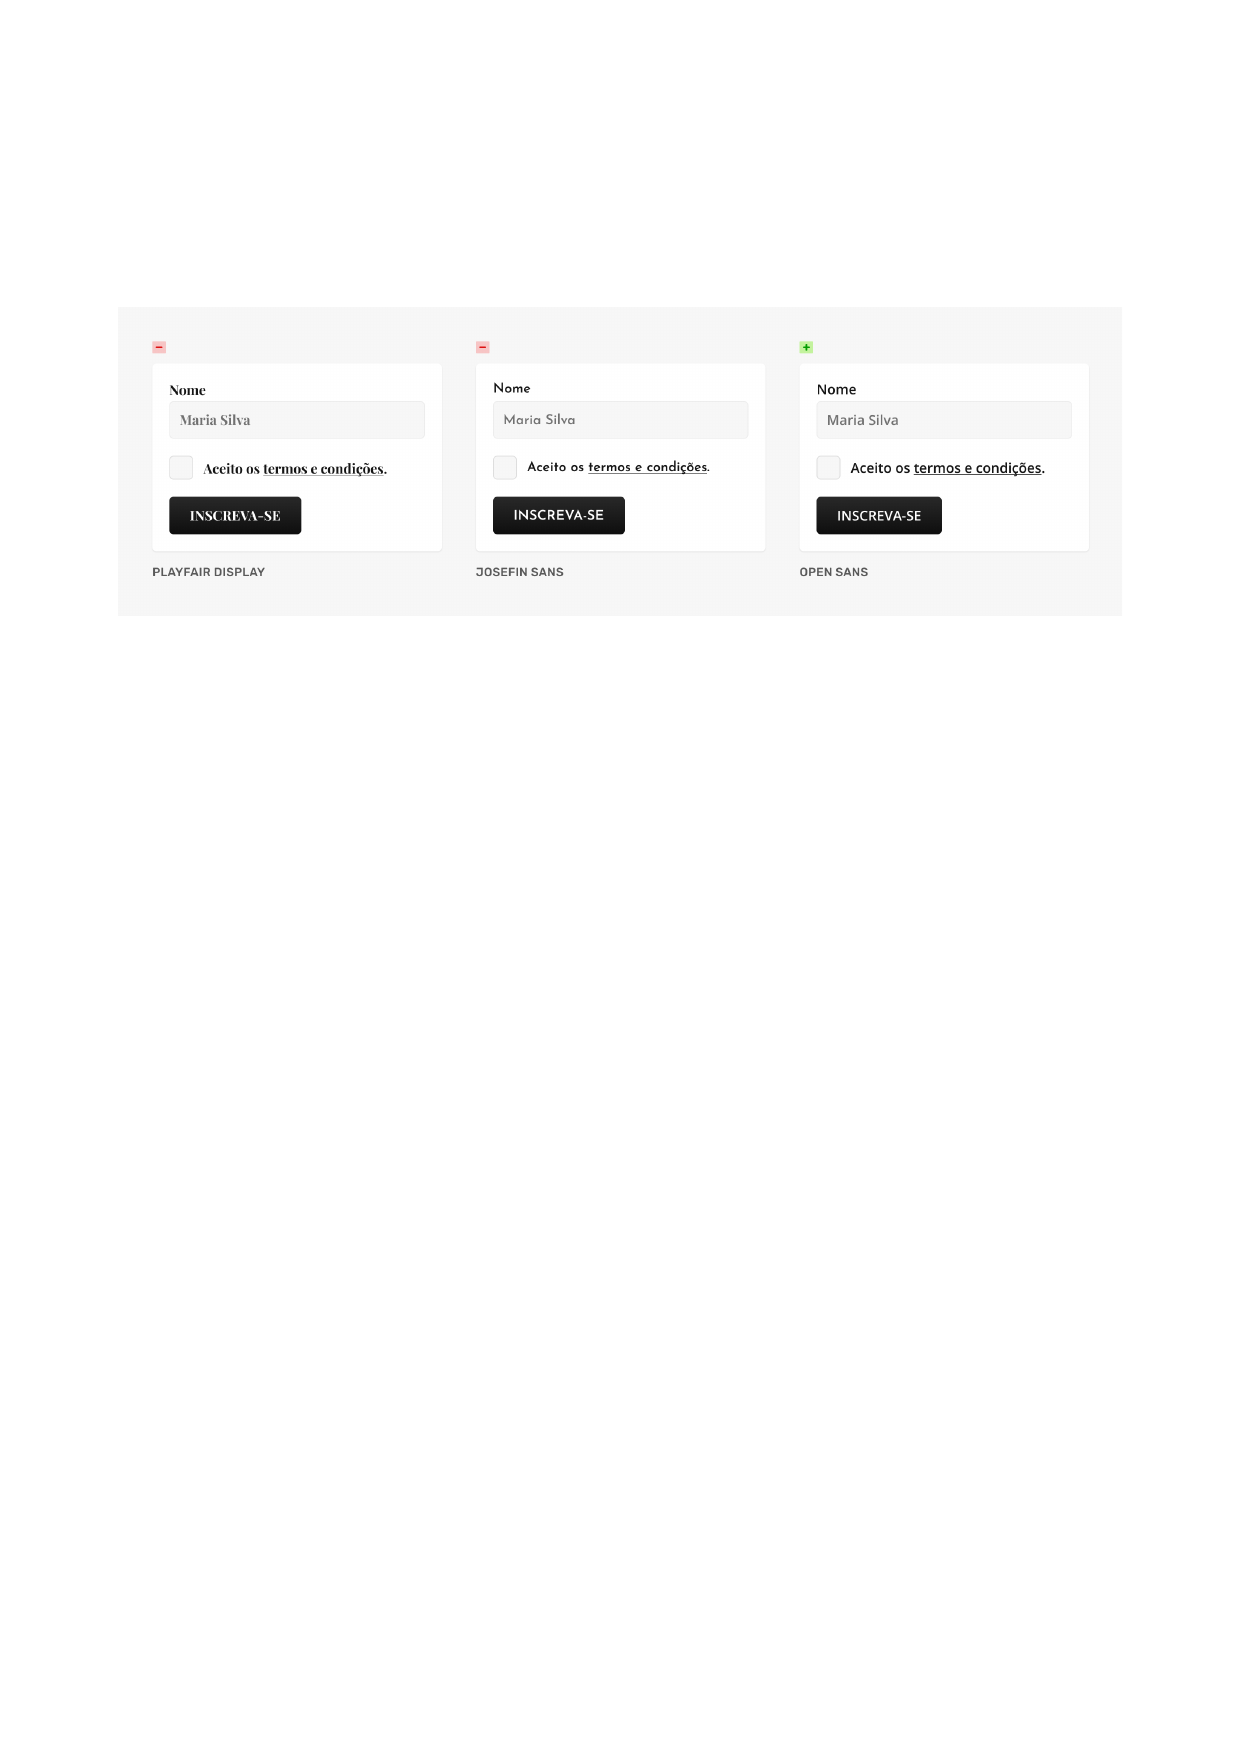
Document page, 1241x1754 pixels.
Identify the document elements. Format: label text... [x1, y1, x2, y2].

list Arial, Roboto Slab, Open Sans, Alegreya [118, 1352, 1122, 1390]
list Não teste a fonte em um contexto isolado. Crie diversos componentes e troque todas as fontes de uma vez para verificar como a mesma impacta no todo. [118, 194, 1122, 269]
list Serifadas e sem serifas funcionam para o corpo de texto. [118, 974, 1122, 1012]
text A escolha depende do estilo do site. [118, 1012, 1122, 1049]
list Quanto mais familiar a tipografia for, maior facilidade o usuário terá para ler. [118, 1125, 1122, 1163]
list a) Leiturabilidade [118, 936, 1122, 974]
list d) Sugestões [118, 1314, 1122, 1352]
list b) Familiar [118, 1087, 1122, 1125]
list c) Variações [118, 1201, 1122, 1239]
list Opte por famílias com variações de pesos e estilos. [118, 1239, 1122, 1276]
list B) Corpo [118, 861, 1122, 898]
list Arial, Open Sans, Roboto (padrão Android), Source Sans, IBM Plex Sans, Lato [118, 118, 1122, 156]
list As variações de peso e estilo de uma família permitem criarmos contraste no corpo de texto. O contraste serve para destacarmos palavras ou frases. [118, 1428, 1122, 1503]
text **Josefin Sans – sem serifa, geométrica == Ok; porém com caractere forte – muito diferente entre os demais - atenção focada para ela e não para a caixa de marcação! [118, 696, 1122, 762]
text * display == p decoração [118, 644, 1122, 673]
picture [118, 307, 1123, 616]
